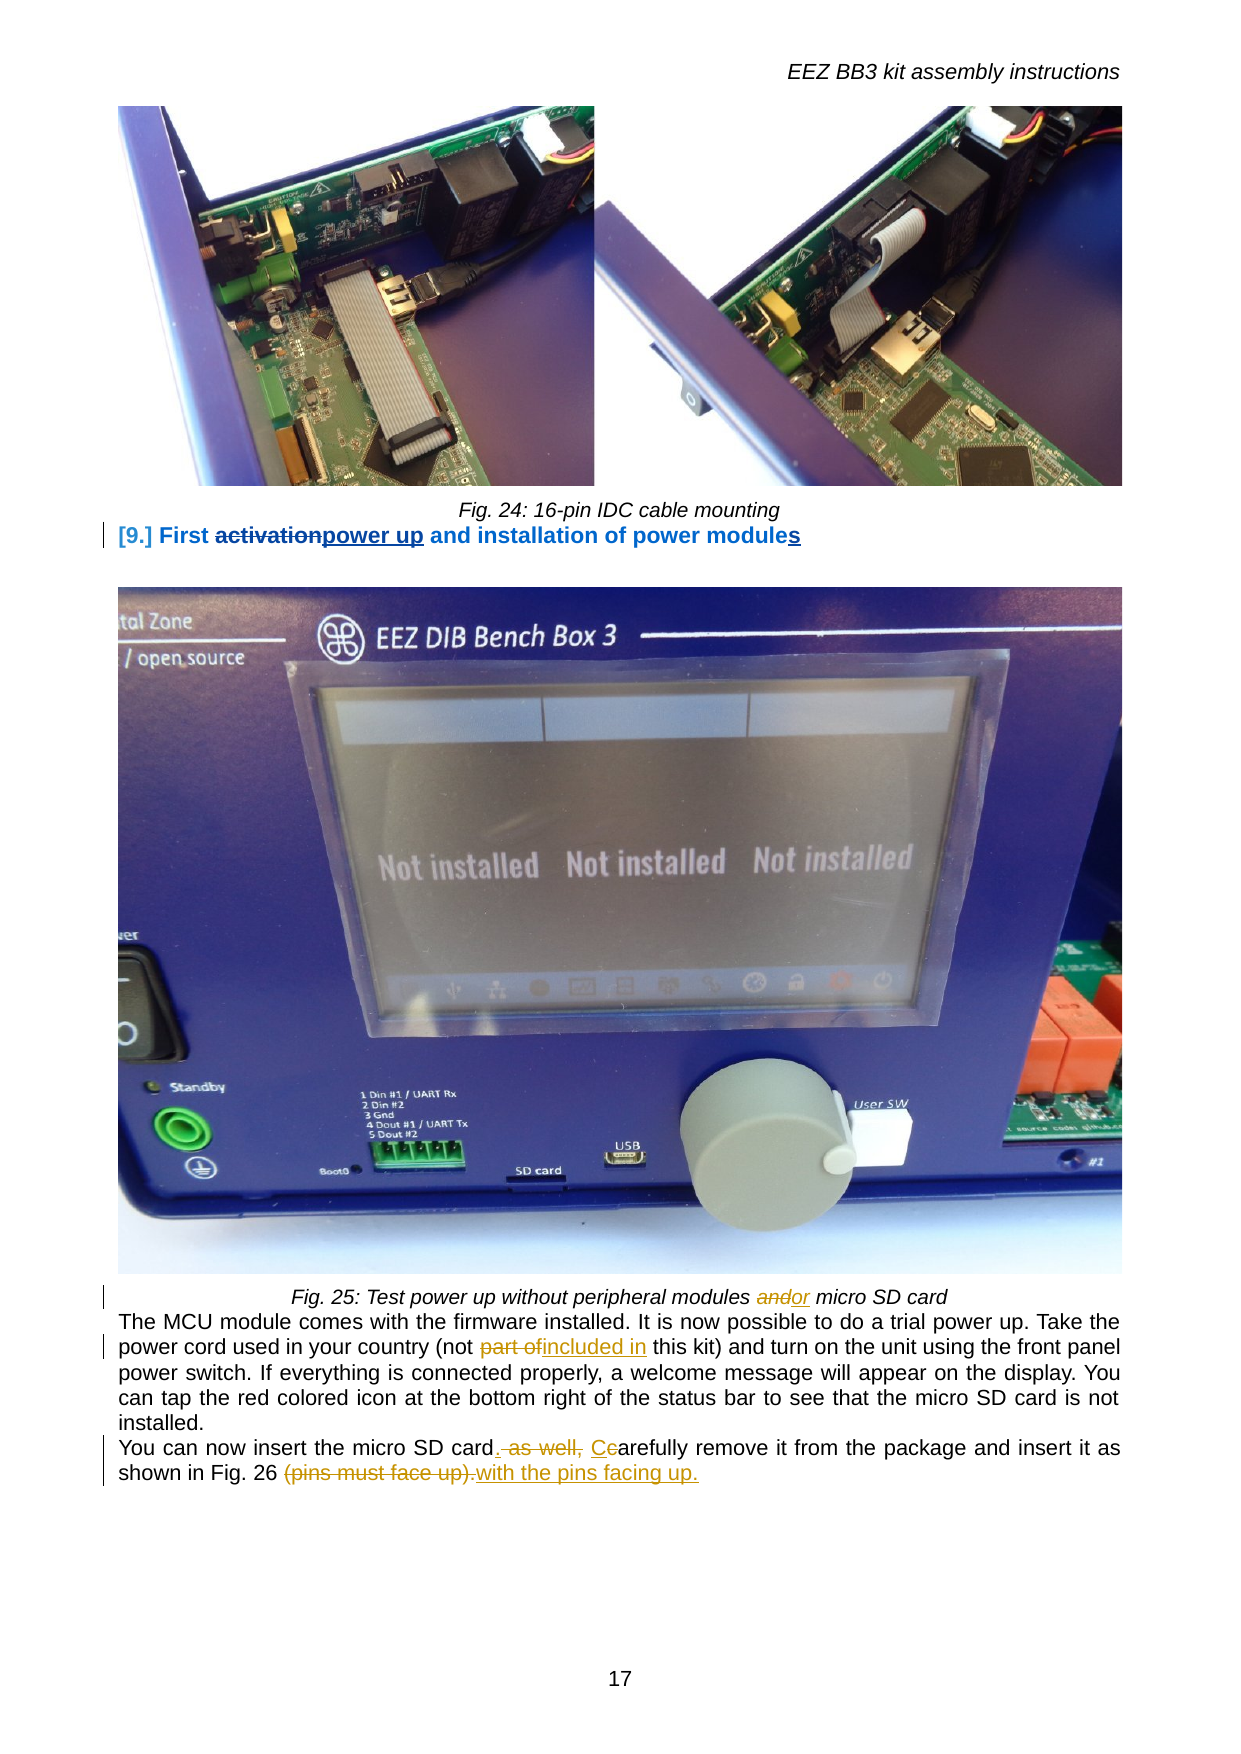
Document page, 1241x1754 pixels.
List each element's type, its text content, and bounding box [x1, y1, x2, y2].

picture [118, 106, 1123, 486]
picture [118, 587, 1123, 1274]
text Fig. 25: Test power up without peripheral modules or micro SD card [118, 1274, 1122, 1309]
text You can now insert the micro SD card. Carefully remove it from the package and insert it as shown in Fig. 26 with the pins facing up. [118, 1435, 1122, 1486]
list Fig. 24: 16-pin IDC cable mounting [118, 486, 1122, 522]
subtitle First power up and installation of power modules [118, 522, 1122, 548]
text The MCU module comes with the firmware installed. It is now possible to do a trial power up. Take the power cord used in your country (not included in this kit) and turn on the unit using the front panel power switch. If everything is connected properly, a welcome message will appear on the display. You can tap the red colored icon at the bottom right of the status bar to see that the micro SD card is not installed. [118, 1309, 1122, 1435]
